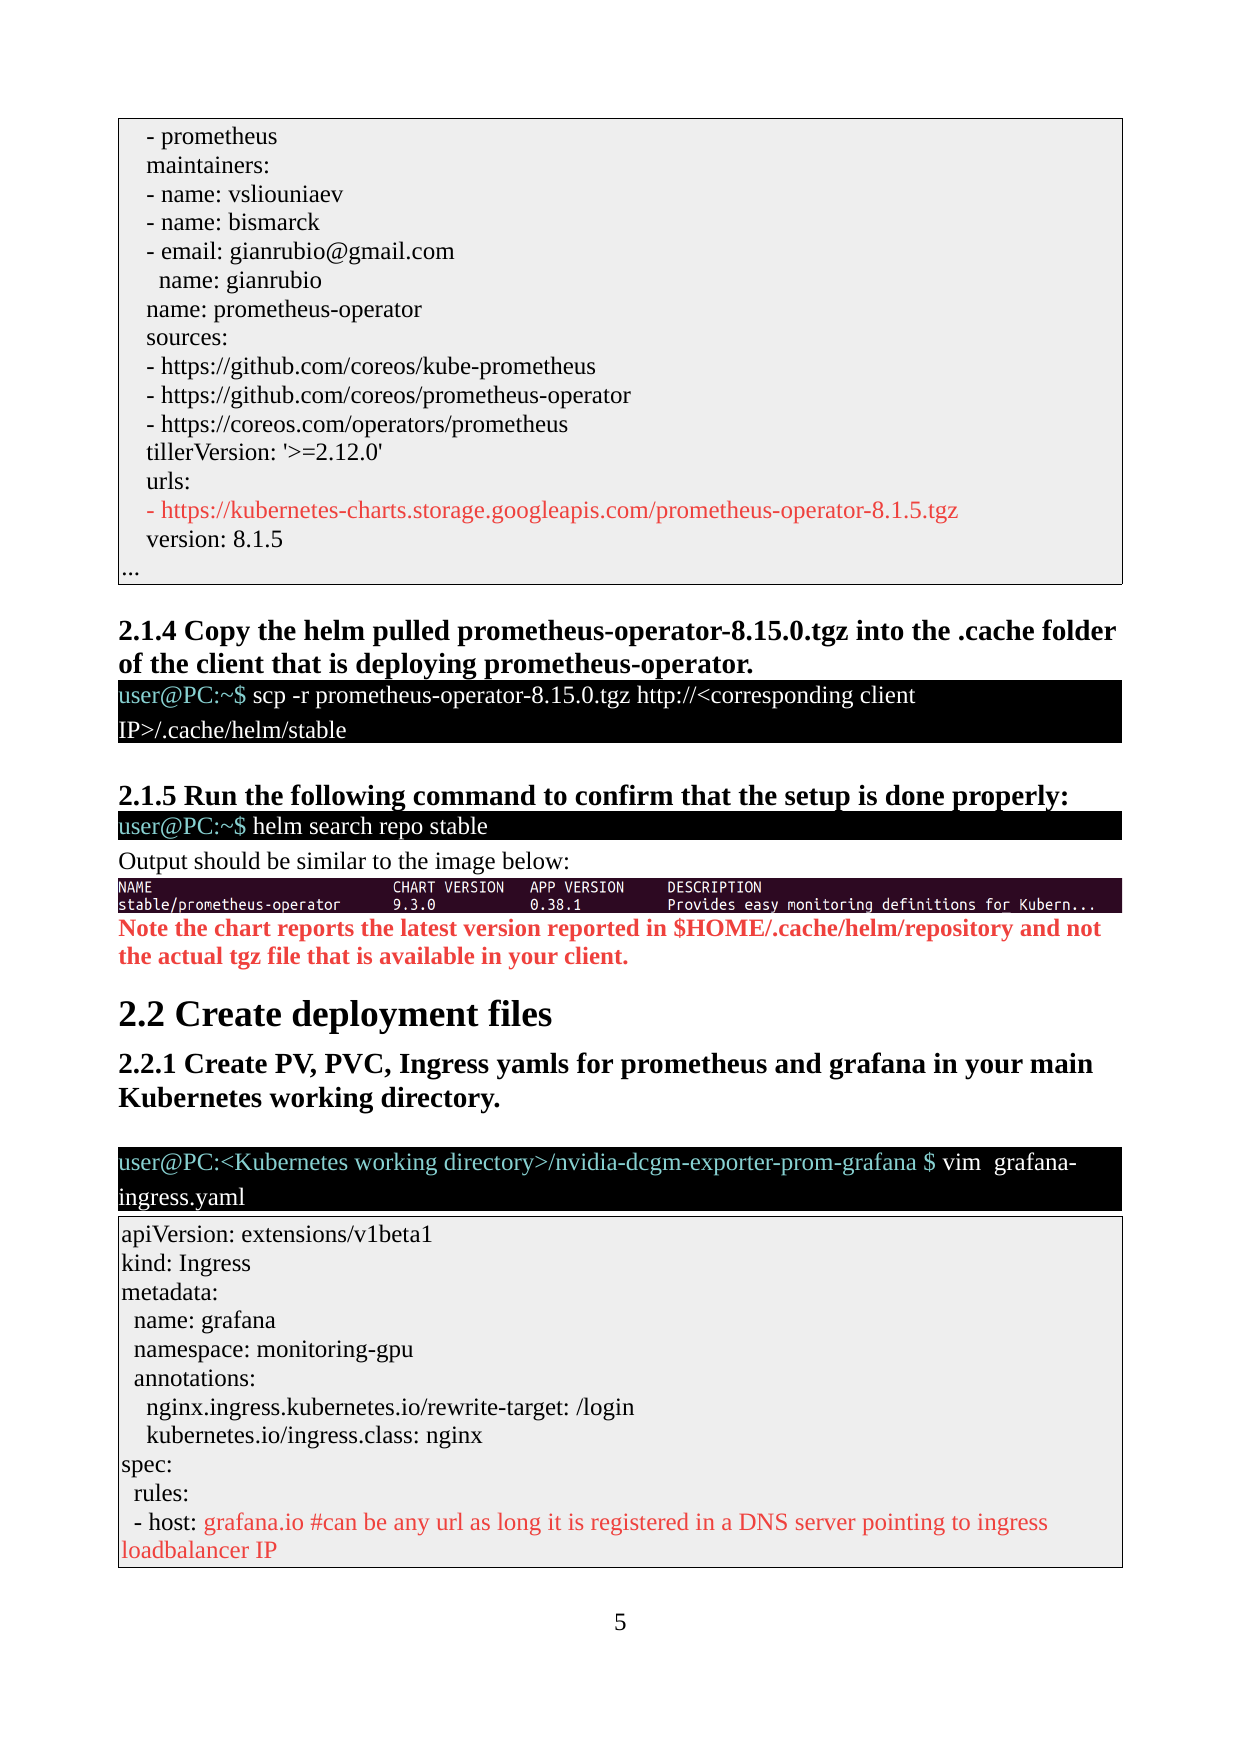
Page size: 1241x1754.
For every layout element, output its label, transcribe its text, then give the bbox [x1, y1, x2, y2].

text - name: vsliouniaev [119, 176, 1122, 204]
picture [118, 878, 1123, 913]
text namespace: monitoring-gpu [119, 1331, 1122, 1360]
text name: grafana [119, 1302, 1122, 1331]
text - https://coreos.com/operators/prometheus [119, 406, 1122, 434]
text maintainers: [119, 147, 1122, 176]
text nginx.ingress.kubernetes.io/rewrite-target: /login [119, 1389, 1122, 1417]
subtitle 2.2 Create deployment files [118, 991, 1122, 1034]
text tillerVersion: '>=2.12.0' [119, 434, 1122, 463]
text metadata: [119, 1274, 1122, 1302]
text spec: [119, 1446, 1122, 1475]
text name: prometheus-operator [119, 291, 1122, 319]
text version: 8.1.5 [119, 521, 1122, 549]
text name: gianrubio [119, 262, 1122, 291]
text user@PC:~$ scp -r prometheus-operator-8.15.0.tgz http://<corresponding client IP>/.cache/helm/stable [118, 680, 1122, 743]
text kubernetes.io/ingress.class: nginx [119, 1417, 1122, 1446]
text ... [119, 549, 1122, 584]
text - email: gianrubio@gmail.com [119, 233, 1122, 262]
text rules: [119, 1475, 1122, 1504]
text - https://github.com/coreos/kube-prometheus [119, 348, 1122, 377]
text user@PC:<Kubernetes working directory>/nvidia-dcgm-exporter-prom-grafana $ vim grafana-ingress.yaml [118, 1147, 1122, 1211]
text - prometheus [119, 119, 1122, 147]
text - https://github.com/coreos/prometheus-operator [119, 377, 1122, 406]
text - name: bismarck [119, 204, 1122, 233]
text - host: grafana.io #can be any url as long it is registered in a DNS server pointing to ingress loadbalancer IP [119, 1504, 1122, 1567]
text Note the chart reports the latest version reported in $HOME/.cache/helm/repository and not the actual tgz file that is available in your client. [118, 913, 1122, 970]
text user@PC:~$ helm search repo stable [118, 811, 1122, 840]
text urls: [119, 463, 1122, 492]
text sources: [119, 319, 1122, 348]
text annotations: [119, 1360, 1122, 1389]
text 2.1.5 Run the following command to confirm that the setup is done properly: [118, 778, 1122, 811]
text Output should be similar to the image below: [118, 846, 1122, 875]
text apiVersion: extensions/v1beta1 [119, 1217, 1122, 1245]
text 2.2.1 Create PV, PVC, Ingress yamls for prometheus and grafana in your main Kubernetes working directory. [118, 1047, 1122, 1114]
text kind: Ingress [119, 1245, 1122, 1274]
text 2.1.4 Copy the helm pulled prometheus-operator-8.15.0.tgz into the .cache folder of the client that is deploying prometheus-operator. [118, 613, 1122, 680]
text - https://kubernetes-charts.storage.googleapis.com/prometheus-operator-8.1.5.tgz [119, 492, 1122, 521]
